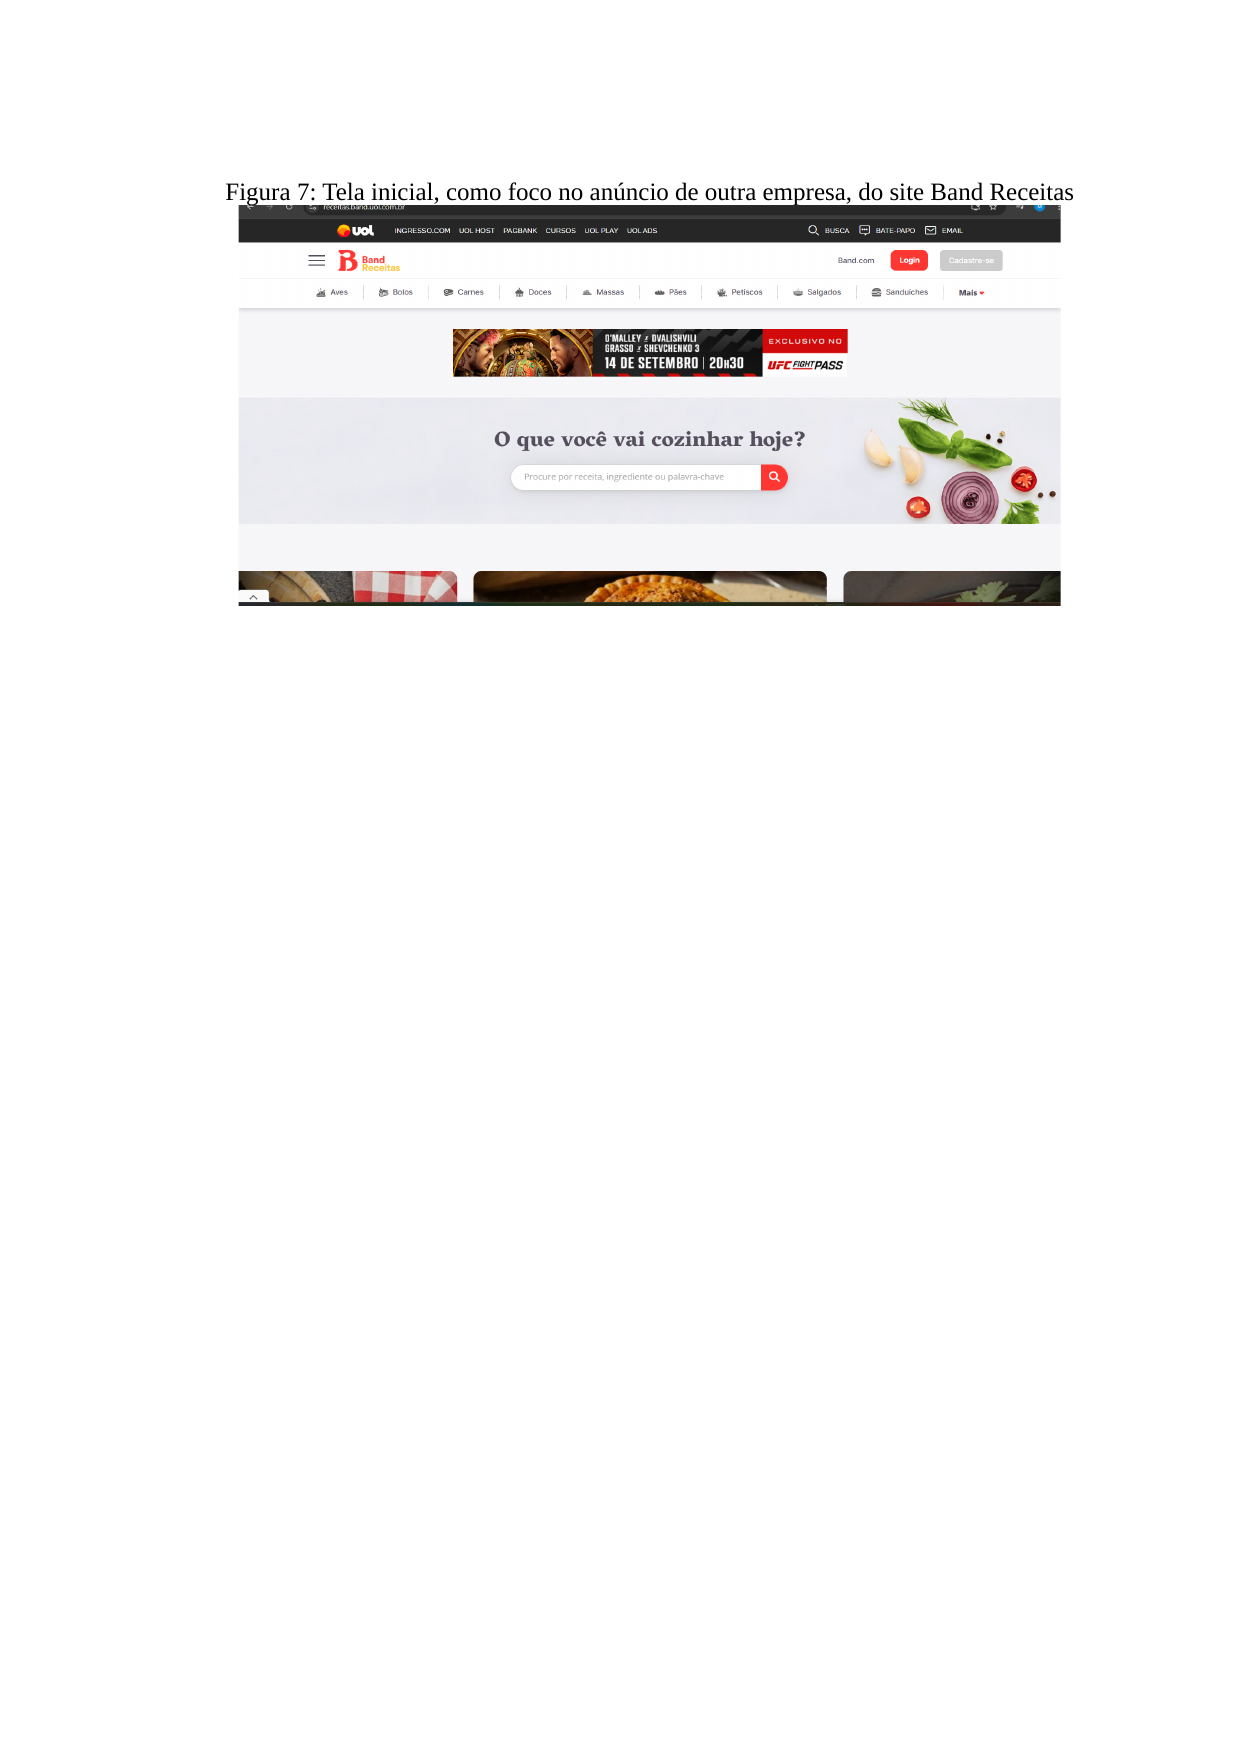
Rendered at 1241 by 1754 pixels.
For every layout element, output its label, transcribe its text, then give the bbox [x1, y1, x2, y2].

text Figura 7: Tela inicial, como foco no anúncio de outra empresa, do site Band Receitas [177, 177, 1122, 206]
picture [238, 205, 1061, 606]
